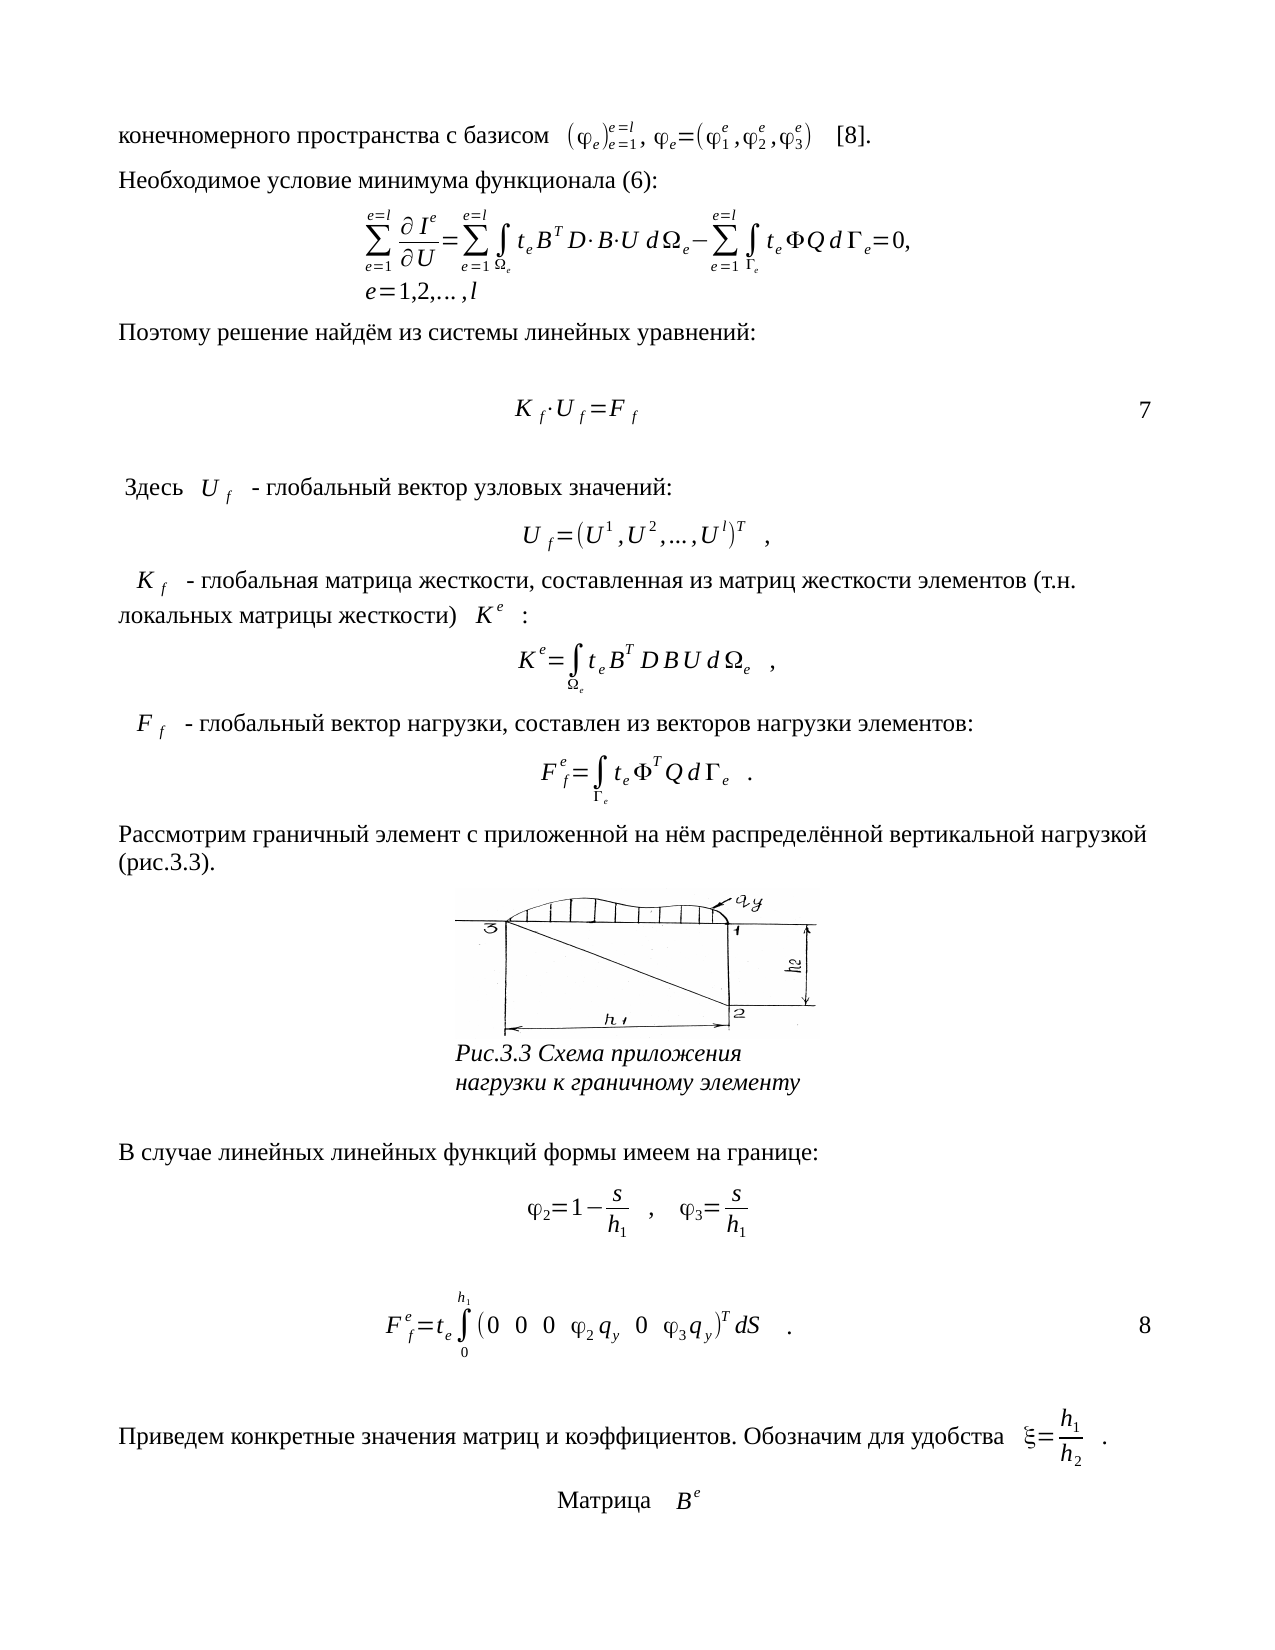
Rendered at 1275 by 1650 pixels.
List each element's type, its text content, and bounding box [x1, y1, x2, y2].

text , [118, 641, 1157, 695]
table_header 7 [1041, 387, 1157, 443]
text Поэтому решение найдём из системы линейных уравнений: [118, 317, 1157, 346]
table_header 8 [1041, 1283, 1157, 1379]
text Матрица [118, 1483, 1157, 1514]
text Необходимое условие минимума функционала (6): [118, 166, 1157, 194]
text - глобальная матрица жесткости, составленная из матриц жесткости элементов (т.н. локальных матрицы жесткости): [118, 565, 1157, 628]
text В случае линейных линейных функций формы имеем на границе: [118, 1137, 1157, 1166]
table_header . [118, 1283, 1041, 1379]
text . [118, 753, 1157, 806]
picture [455, 888, 820, 1039]
text Здесь- глобальный вектор узловых значений: [118, 472, 1157, 505]
text Рассмотрим граничный элемент с приложенной на нём распределённой вертикальной нагрузкой (рис.3.3). [118, 819, 1157, 876]
text , [118, 517, 1157, 552]
table_header [118, 387, 1041, 443]
text Рис.3.3 Схема приложения нагрузки к граничному элементу [455, 1039, 820, 1096]
text , [118, 1178, 1157, 1241]
text Конечно-элементное решение доставляет минимум функционалу (6) на классе функций из конечномерного пространства с базисом [8]. [118, 118, 1157, 153]
text Приведем конкретные значения матриц и коэффициентов. Обозначим для удобства. [118, 1404, 1157, 1471]
text - глобальный вектор нагрузки, составлен из векторов нагрузки элементов: [118, 708, 1157, 740]
